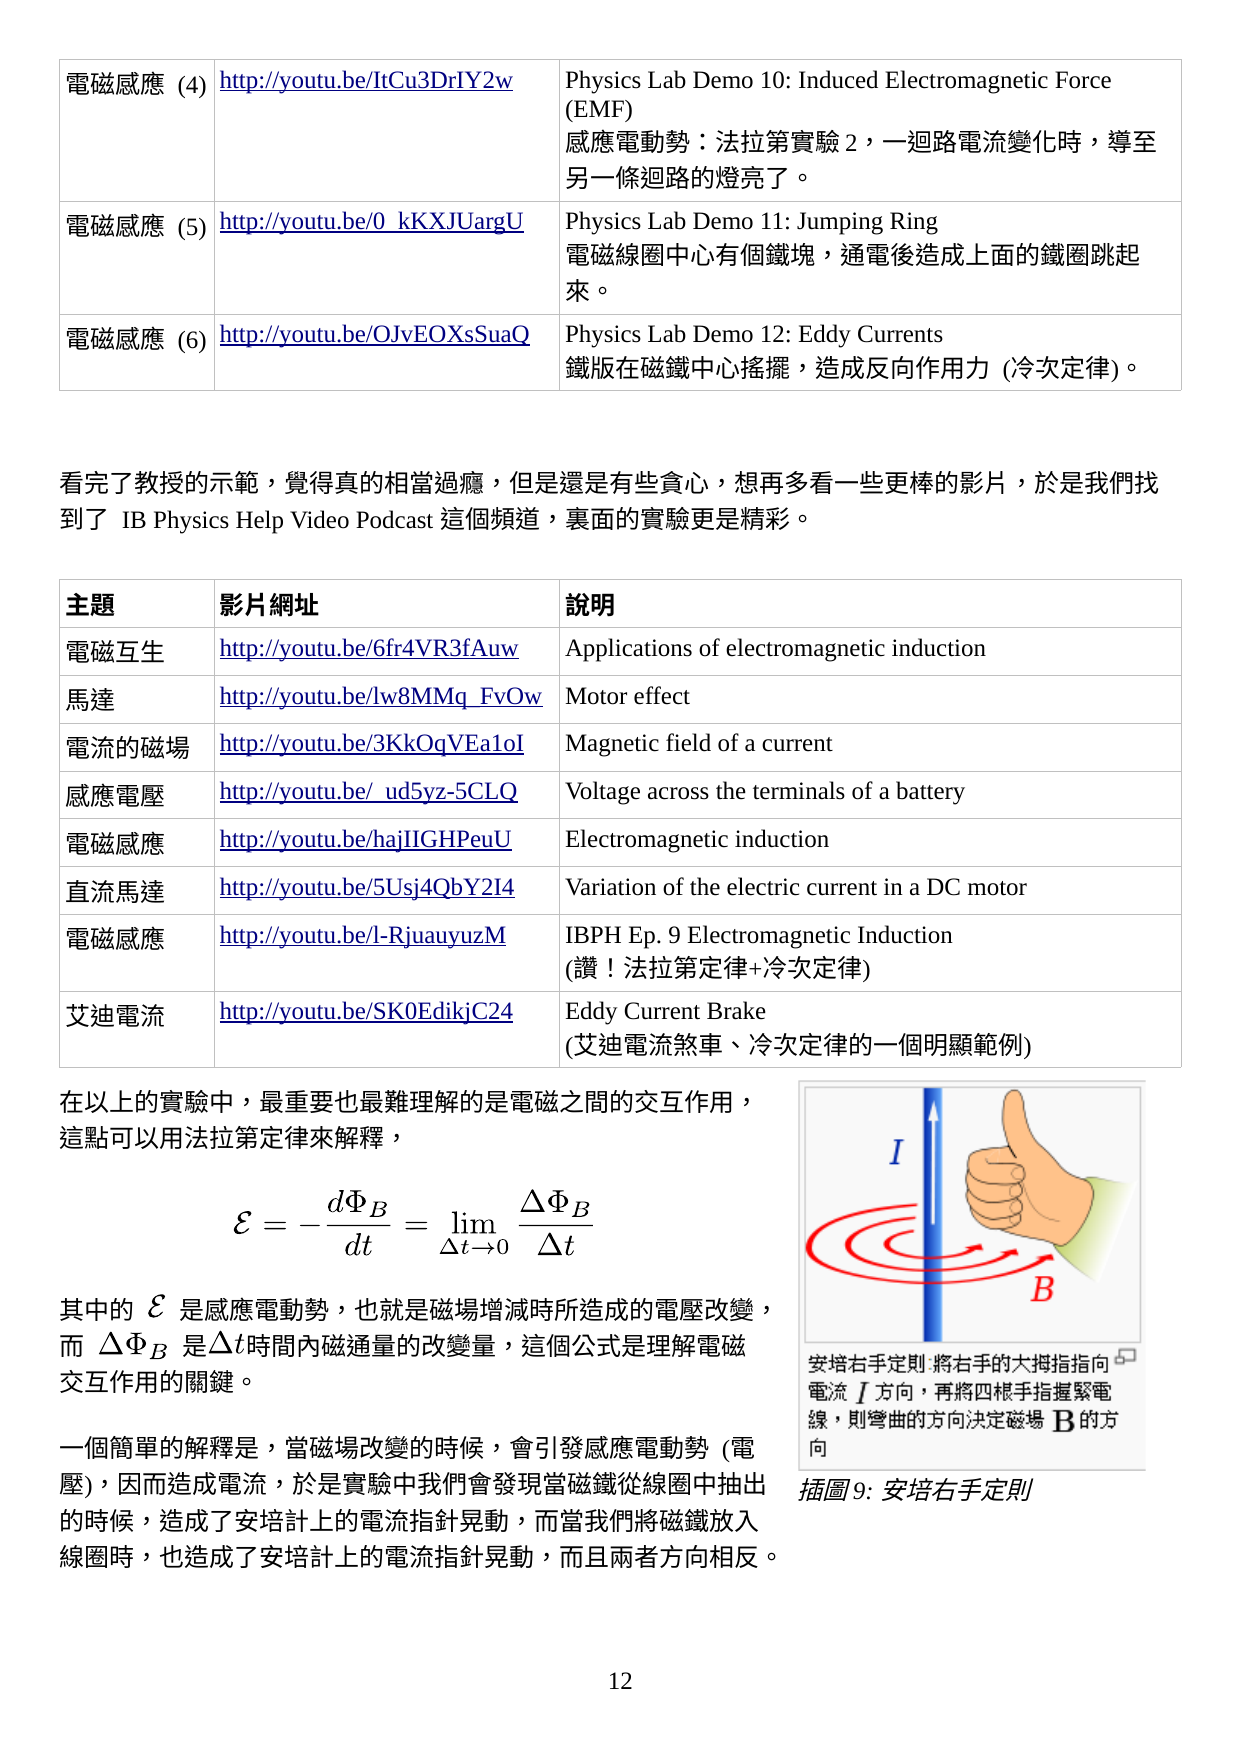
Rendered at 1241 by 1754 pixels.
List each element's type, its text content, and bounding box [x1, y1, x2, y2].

table_cell 艾迪電流 [60, 992, 214, 1067]
table_header 主題 [60, 580, 214, 627]
table_cell 電磁感應 (4) [60, 60, 214, 201]
text [1156, 1290, 1181, 1399]
table_cell Magnetic field of a current [560, 724, 1181, 771]
text 一個簡單的解釋是，當磁場改變的時候，會引發感應電動勢 (電壓)，因而造成電流，於是實驗中我們會發現當磁鐵從線圈中抽出的時候，造成了安培計上的電流指針晃動，而當我們將磁鐵放入線圈時，也造成了安培計上的電流指針晃動，而且兩者方向相反。 [59, 1429, 1181, 1574]
table_cell http://youtu.be/OJvEOXsSuaQ [215, 315, 559, 390]
text 插圖 9: 安培右手定則 [797, 1092, 1156, 1507]
table_cell 馬達 [60, 676, 214, 723]
text 在以上的實驗中，最重要也最難理解的是電磁之間的交互作用，這點可以用法拉第定律來解釋， [59, 1082, 797, 1154]
text 看完了教授的示範，覺得真的相當過癮，但是還是有些貪心，想再多看一些更棒的影片，於是我們找到了 IB Physics Help Video Podcast 這個頻道，裏面的實驗更是精彩。 [59, 463, 1181, 536]
table_cell Physics Lab Demo 10: Induced Electromagnetic Force (EMF) 感應電動勢：法拉第實驗2，一迴路電流變化時，導至另一條迴路的燈亮了。 [560, 60, 1181, 201]
table_cell http://youtu.be/5Usj4QbY2I4 [215, 867, 559, 914]
table_cell 電磁感應 (6) [60, 315, 214, 390]
text [1146, 1080, 1181, 1154]
table_cell 感應電壓 [60, 772, 214, 818]
picture [797, 1079, 1146, 1471]
table_cell Variation of the electric current in a DC motor [560, 867, 1181, 914]
table_cell Physics Lab Demo 12: Eddy Currents 鐵版在磁鐵中心搖擺，造成反向作用力 (冷次定律)。 [560, 315, 1181, 390]
table_cell Electromagnetic induction [560, 819, 1181, 866]
table_cell 電磁感應 [60, 915, 214, 991]
table_cell Applications of electromagnetic induction [560, 628, 1181, 675]
table_cell 電流的磁場 [60, 724, 214, 771]
table_cell http://youtu.be/hajIIGHPeuU [215, 819, 559, 866]
table_cell Eddy Current Brake (艾迪電流煞車、冷次定律的一個明顯範例) [560, 992, 1181, 1067]
table_cell 電磁互生 [60, 628, 214, 675]
table_cell http://youtu.be/lw8MMq_FvOw [215, 676, 559, 723]
table_cell Voltage across the terminals of a battery [560, 772, 1181, 818]
table_cell http://youtu.be/3KkOqVEa1oI [215, 724, 559, 771]
table_cell http://youtu.be/ItCu3DrIY2w [215, 60, 559, 201]
table_cell http://youtu.be/6fr4VR3fAuw [215, 628, 559, 675]
table_cell 直流馬達 [60, 867, 214, 914]
table_cell 電磁感應 [60, 819, 214, 866]
table_cell Motor effect [560, 676, 1181, 723]
table_cell Physics Lab Demo 11: Jumping Ring 電磁線圈中心有個鐵塊，通電後造成上面的鐵圈跳起來。 [560, 202, 1181, 313]
table_header 說明 [560, 580, 1181, 627]
table_header 影片網址 [215, 580, 559, 627]
table_cell http://youtu.be/l-RjuauyuzM [215, 915, 559, 991]
table_cell http://youtu.be/0_kKXJUargU [215, 202, 559, 313]
table_cell http://youtu.be/SK0EdikjC24 [215, 992, 559, 1067]
text 其中的 是感應電動勢，也就是磁場增減時所造成的電壓改變，而 是時間內磁通量的改變量，這個公式是理解電磁交互作用的關鍵。 [59, 1290, 797, 1399]
table_cell IBPH Ep. 9 Electromagnetic Induction (讚！法拉第定律+冷次定律) [560, 915, 1181, 991]
table_cell 電磁感應 (5) [60, 202, 214, 313]
table_cell http://youtu.be/_ud5yz-5CLQ [215, 772, 559, 818]
